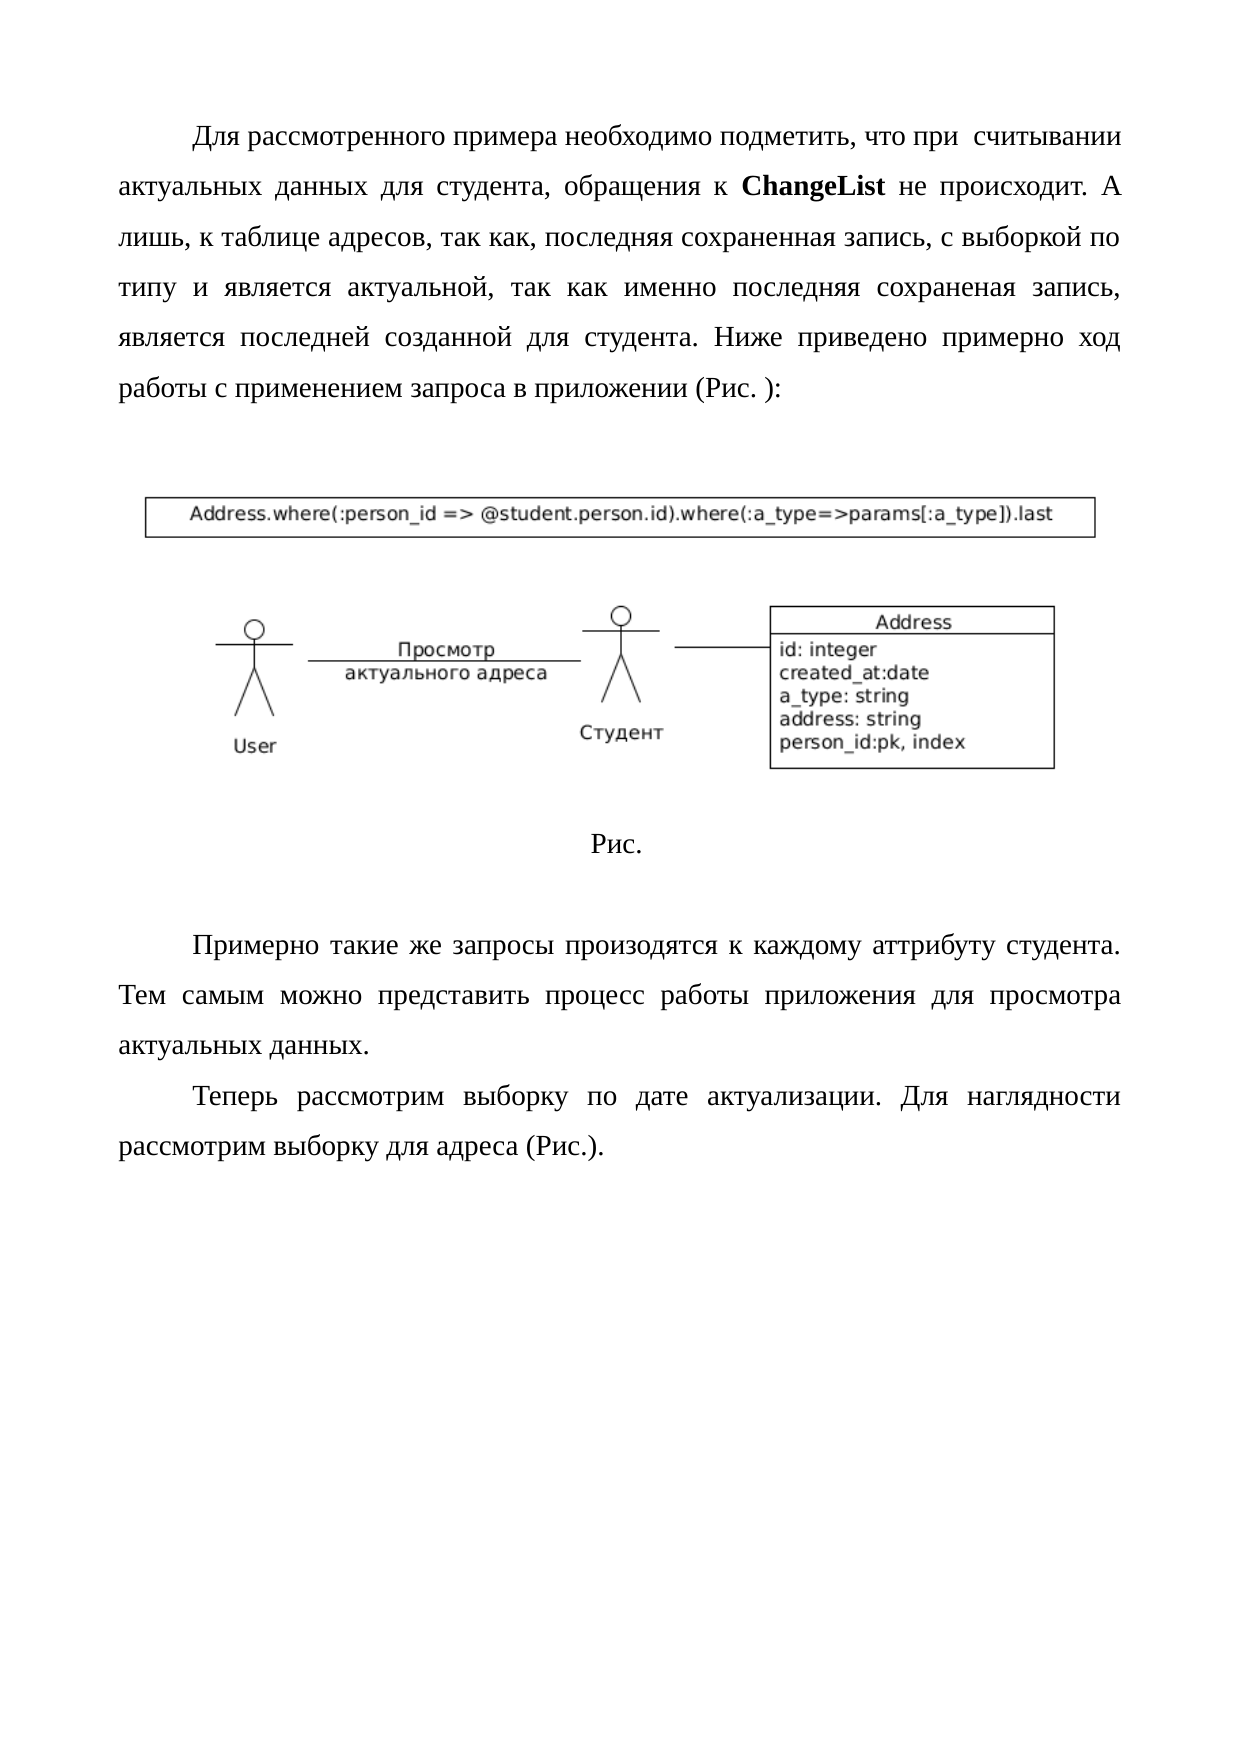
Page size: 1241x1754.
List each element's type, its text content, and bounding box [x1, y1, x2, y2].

text Для рассмотренного примера необходимо подметить, что при считывании актуальных данных для студента, обращения к ChangeList не происходит. А лишь, к таблице адресов, так как, последняя сохраненная запись, с выборкой по типу и является актуальной, так как именно последняя сохраненая запись, является последней созданной для студента. Ниже приведено примерно ход работы с применением запроса в приложении (Рис. ): [118, 118, 1122, 403]
picture [118, 470, 1123, 810]
text Примерно такие же запросы произодятся к каждому аттрибуту студента. Тем самым можно представить процесс работы приложения для просмотра актуальных данных. [118, 927, 1122, 1061]
text Теперь рассмотрим выборку по дате актуализации. Для наглядности рассмотрим выборку для адреса (Рис.). [118, 1078, 1122, 1162]
text Рис. [118, 810, 1122, 860]
